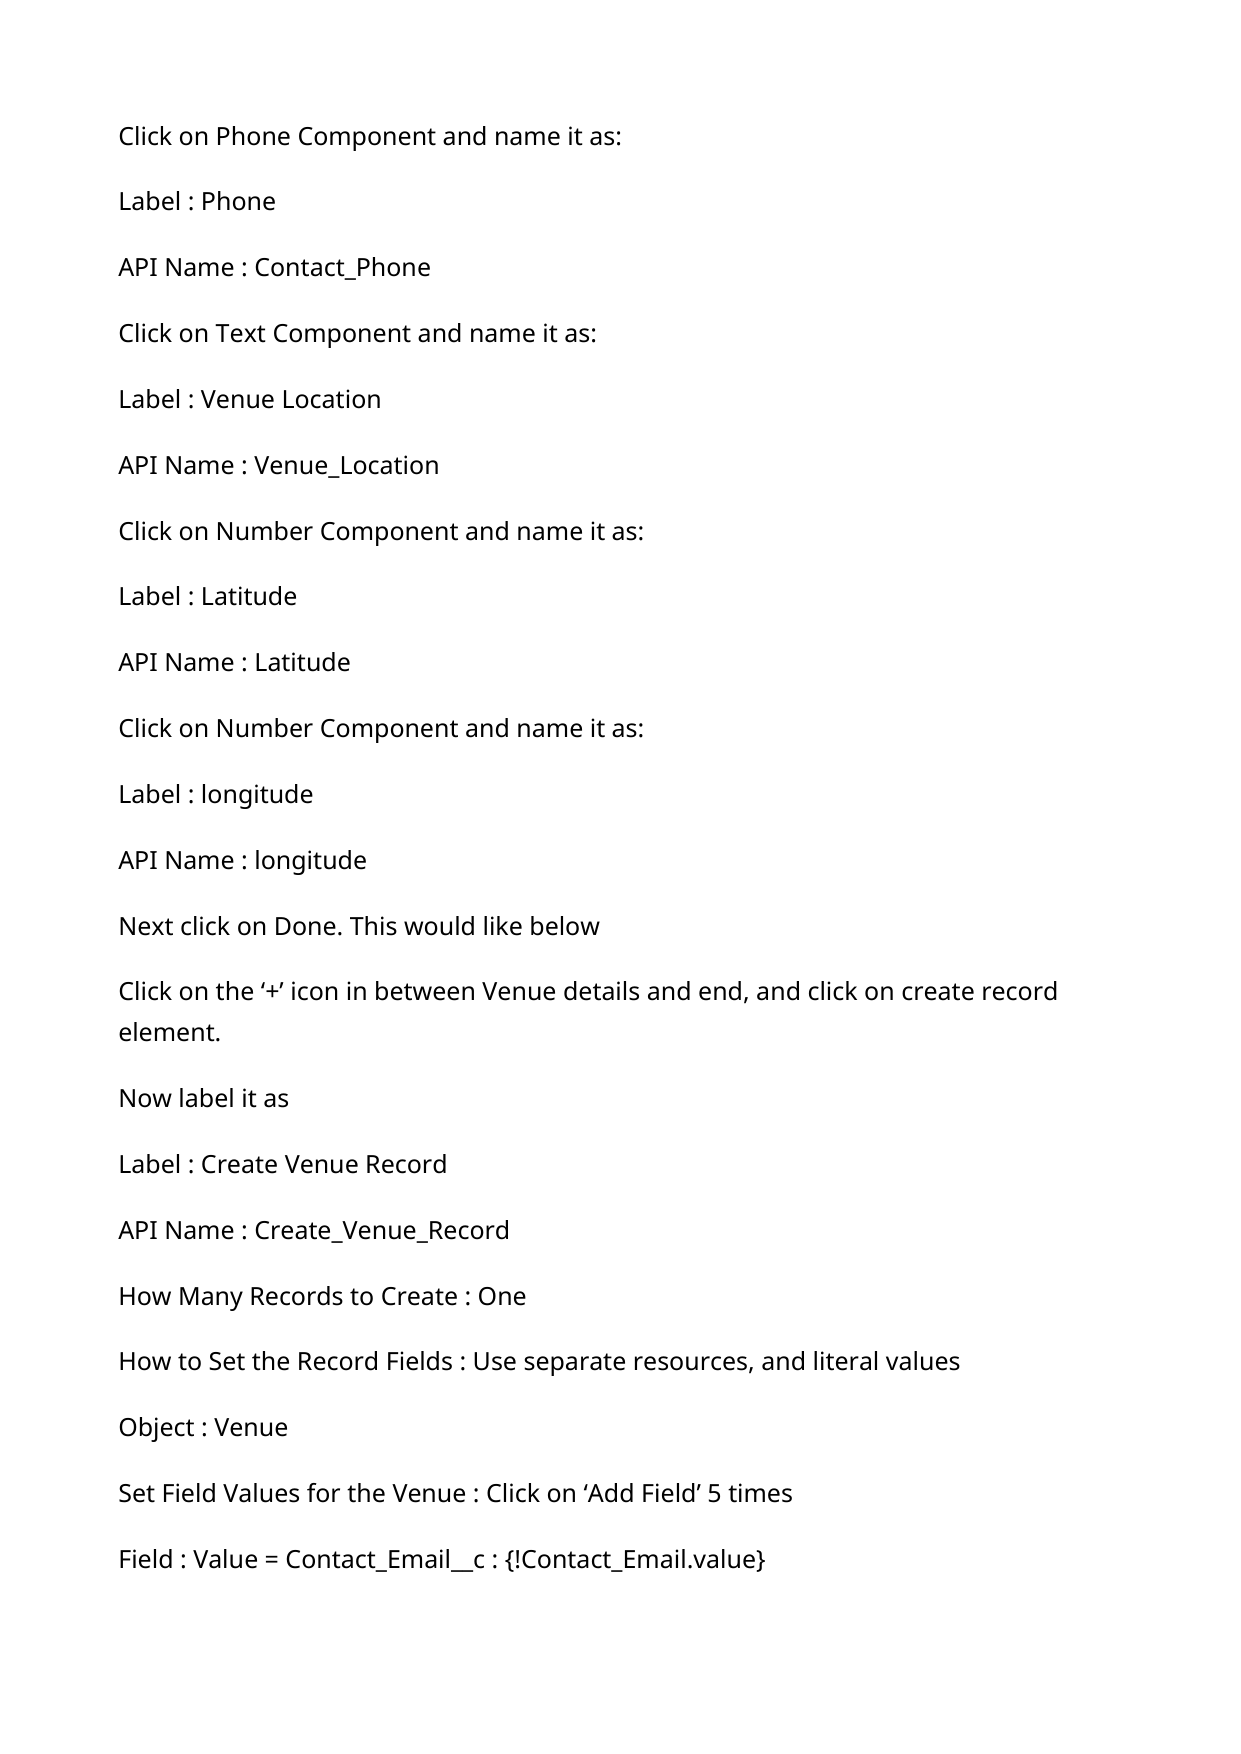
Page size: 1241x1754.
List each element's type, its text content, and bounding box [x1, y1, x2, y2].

text API Name : Venue_Location [118, 447, 1122, 481]
text Click on Number Component and name it as: [118, 513, 1122, 547]
text API Name : Create_Venue_Record [118, 1212, 1122, 1246]
text API Name : longitude [118, 842, 1122, 876]
text Object : Venue [118, 1410, 1122, 1444]
text Label : Venue Location [118, 381, 1122, 416]
text API Name : Latitude [118, 645, 1122, 679]
text Set Field Values for the Venue : Click on ‘Add Field’ 5 times [118, 1476, 1122, 1510]
text Click on the ‘+’ icon in between Venue details and end, and click on create record element. [118, 974, 1122, 1049]
text API Name : Contact_Phone [118, 250, 1122, 284]
text Click on Phone Component and name it as: [118, 118, 1122, 152]
text Label : Latitude [118, 579, 1122, 613]
text Click on Text Component and name it as: [118, 316, 1122, 350]
text Next click on Done. This would like below [118, 908, 1122, 942]
text How Many Records to Create : One [118, 1278, 1122, 1312]
text Label : longitude [118, 776, 1122, 811]
text Label : Phone [118, 184, 1122, 218]
text Now label it as [118, 1081, 1122, 1115]
text Label : Create Venue Record [118, 1146, 1122, 1181]
text How to Set the Record Fields : Use separate resources, and literal values [118, 1344, 1122, 1378]
text Click on Number Component and name it as: [118, 711, 1122, 745]
text Field : Value = Contact_Email__c : {!Contact_Email.value} [118, 1541, 1122, 1576]
